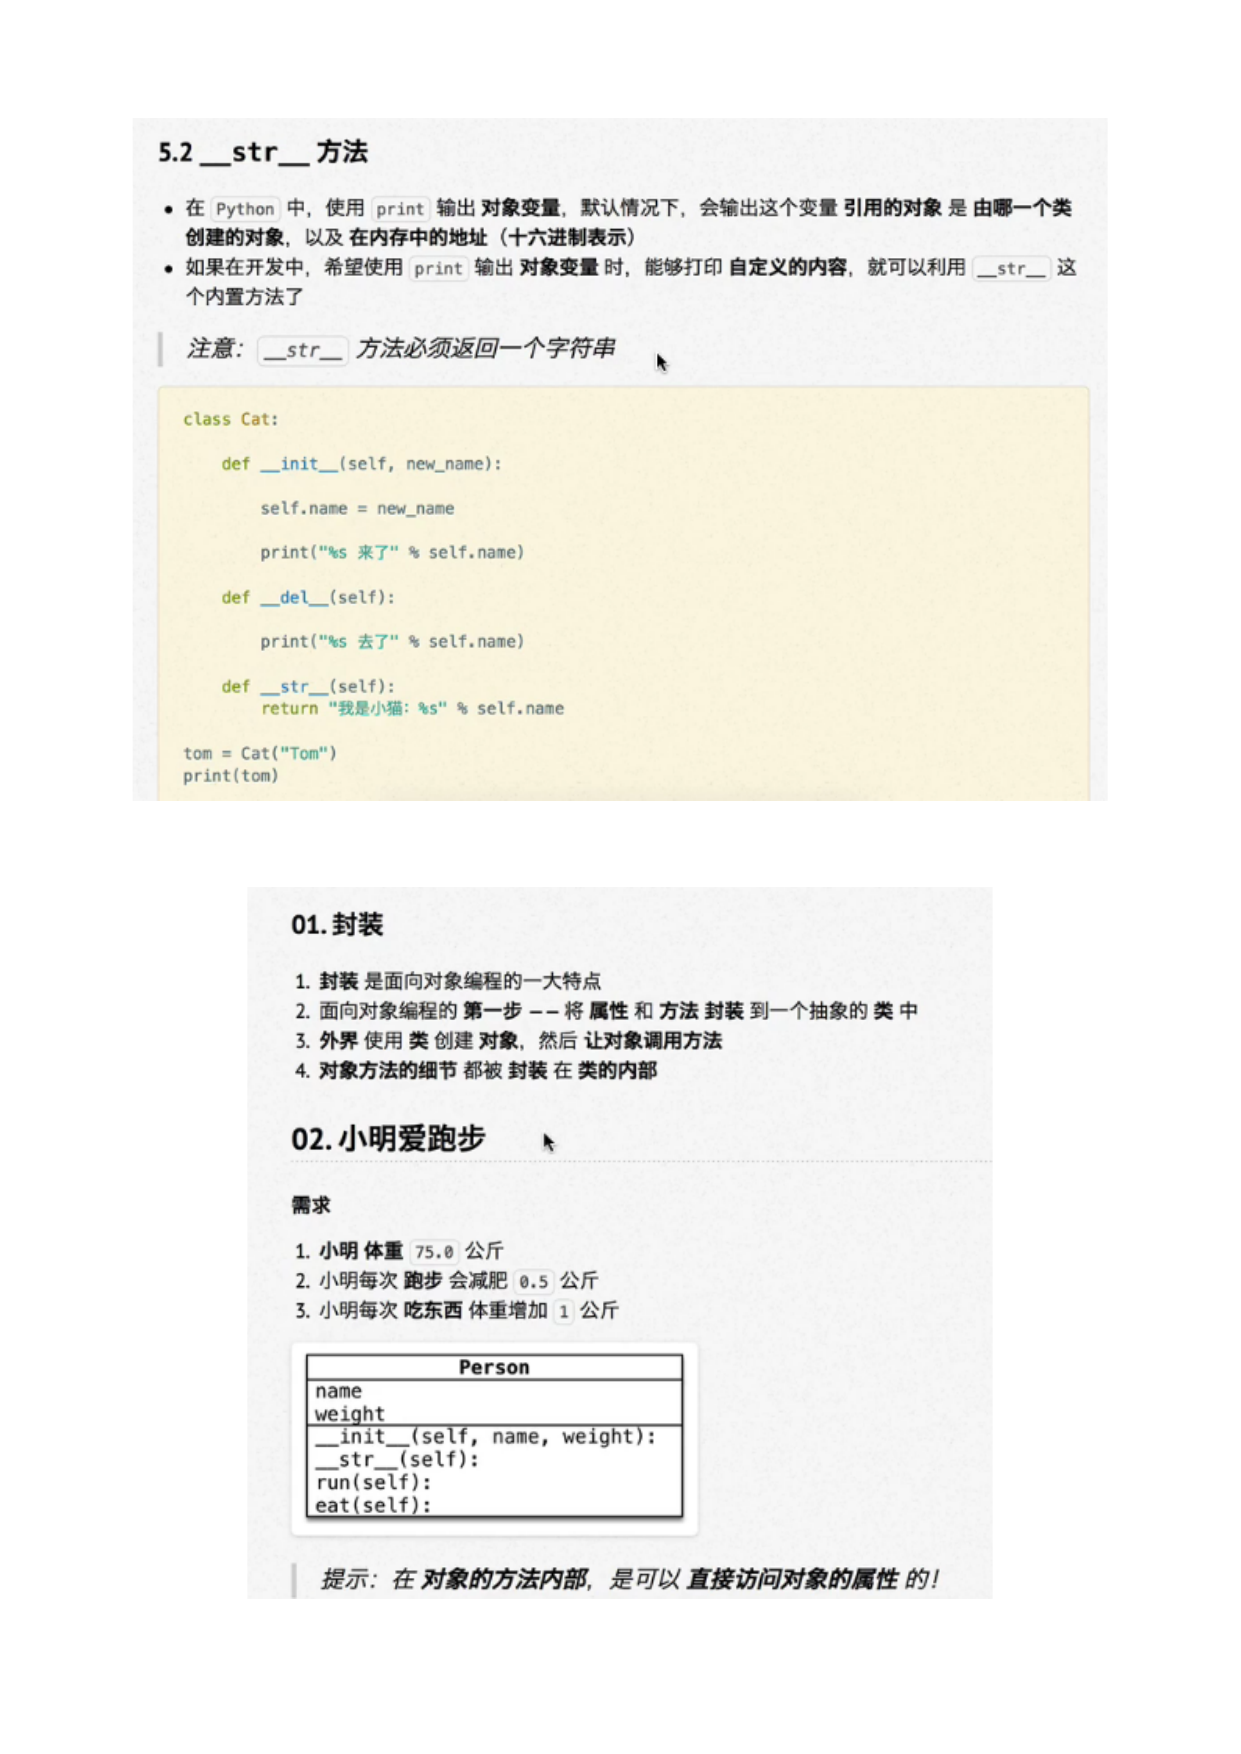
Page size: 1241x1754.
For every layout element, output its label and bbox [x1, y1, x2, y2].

picture [247, 887, 993, 1599]
picture [132, 118, 1108, 801]
